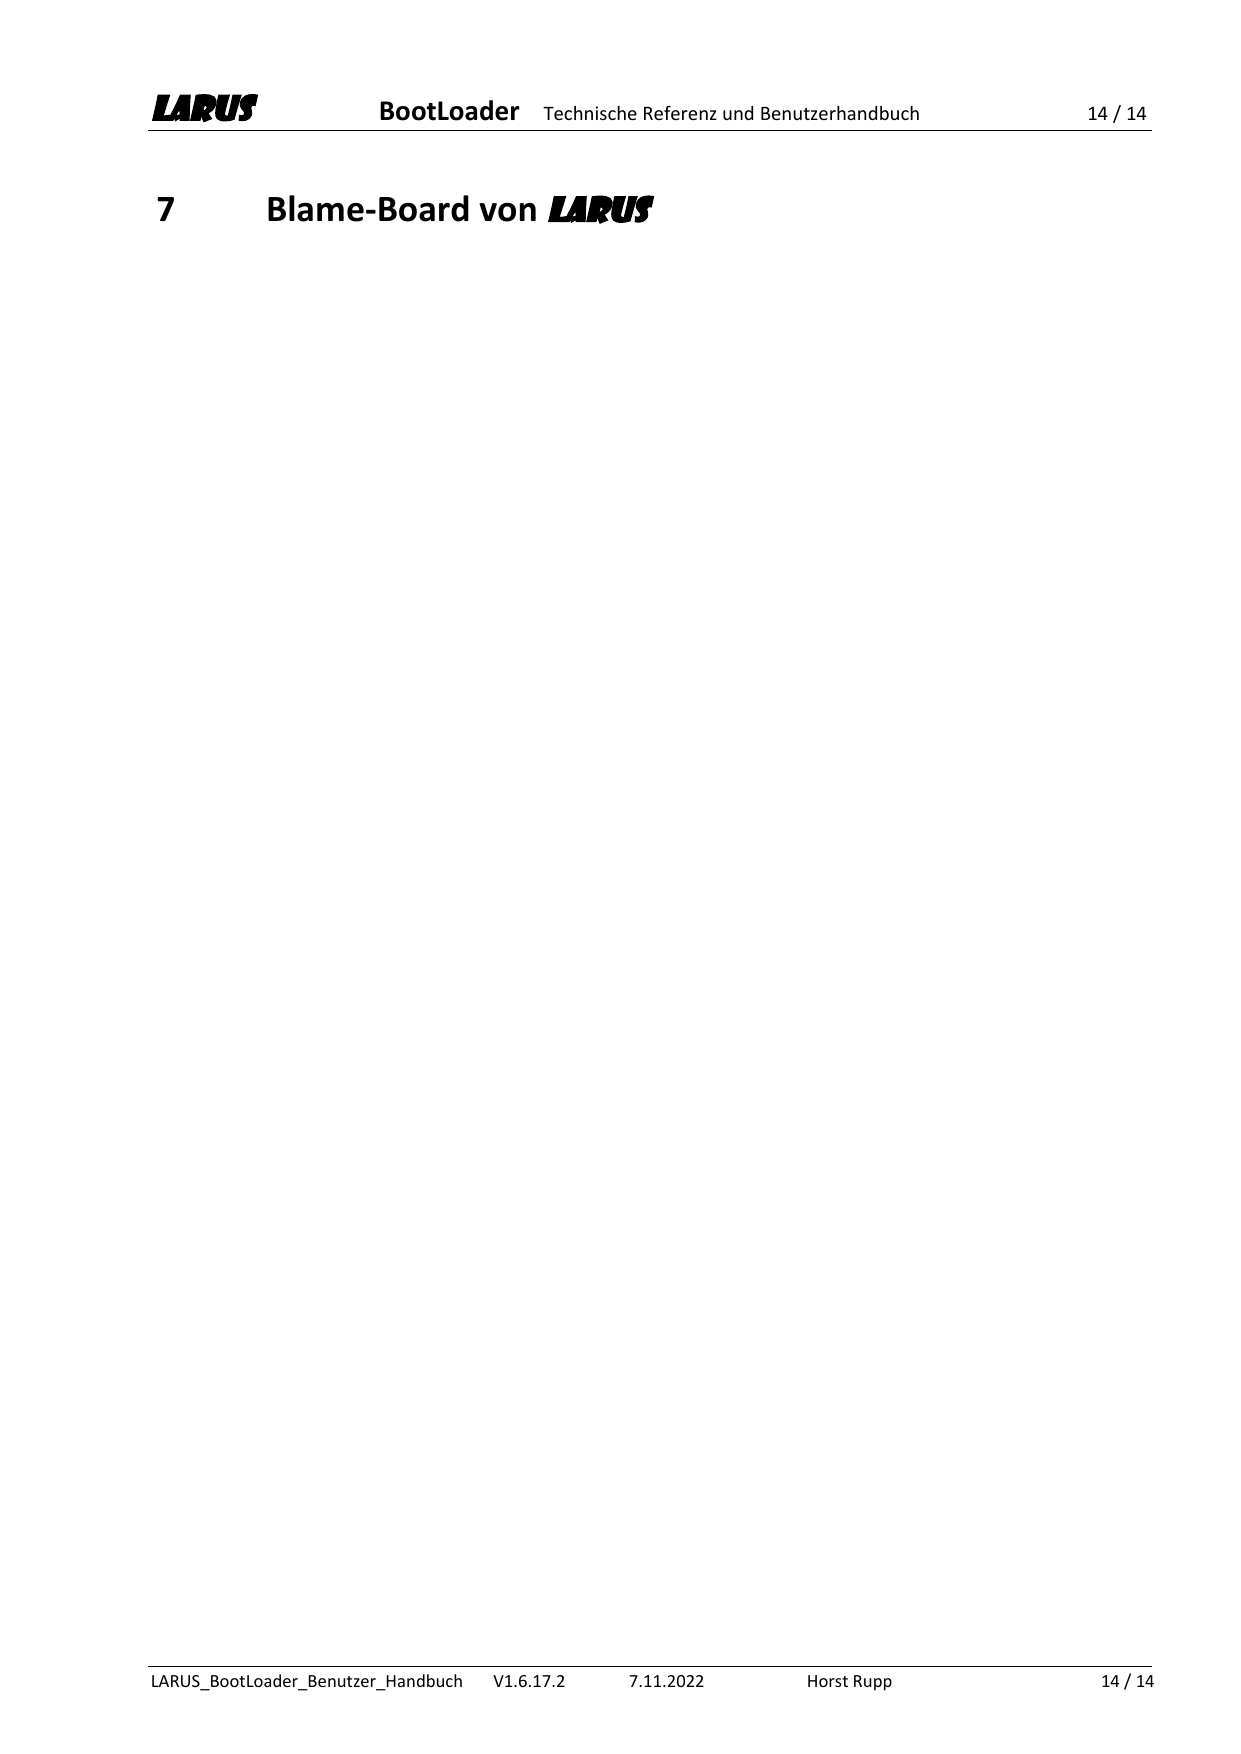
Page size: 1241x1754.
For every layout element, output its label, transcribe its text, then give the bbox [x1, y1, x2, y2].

subtitle Blame-Board von LARUS [148, 185, 1128, 231]
